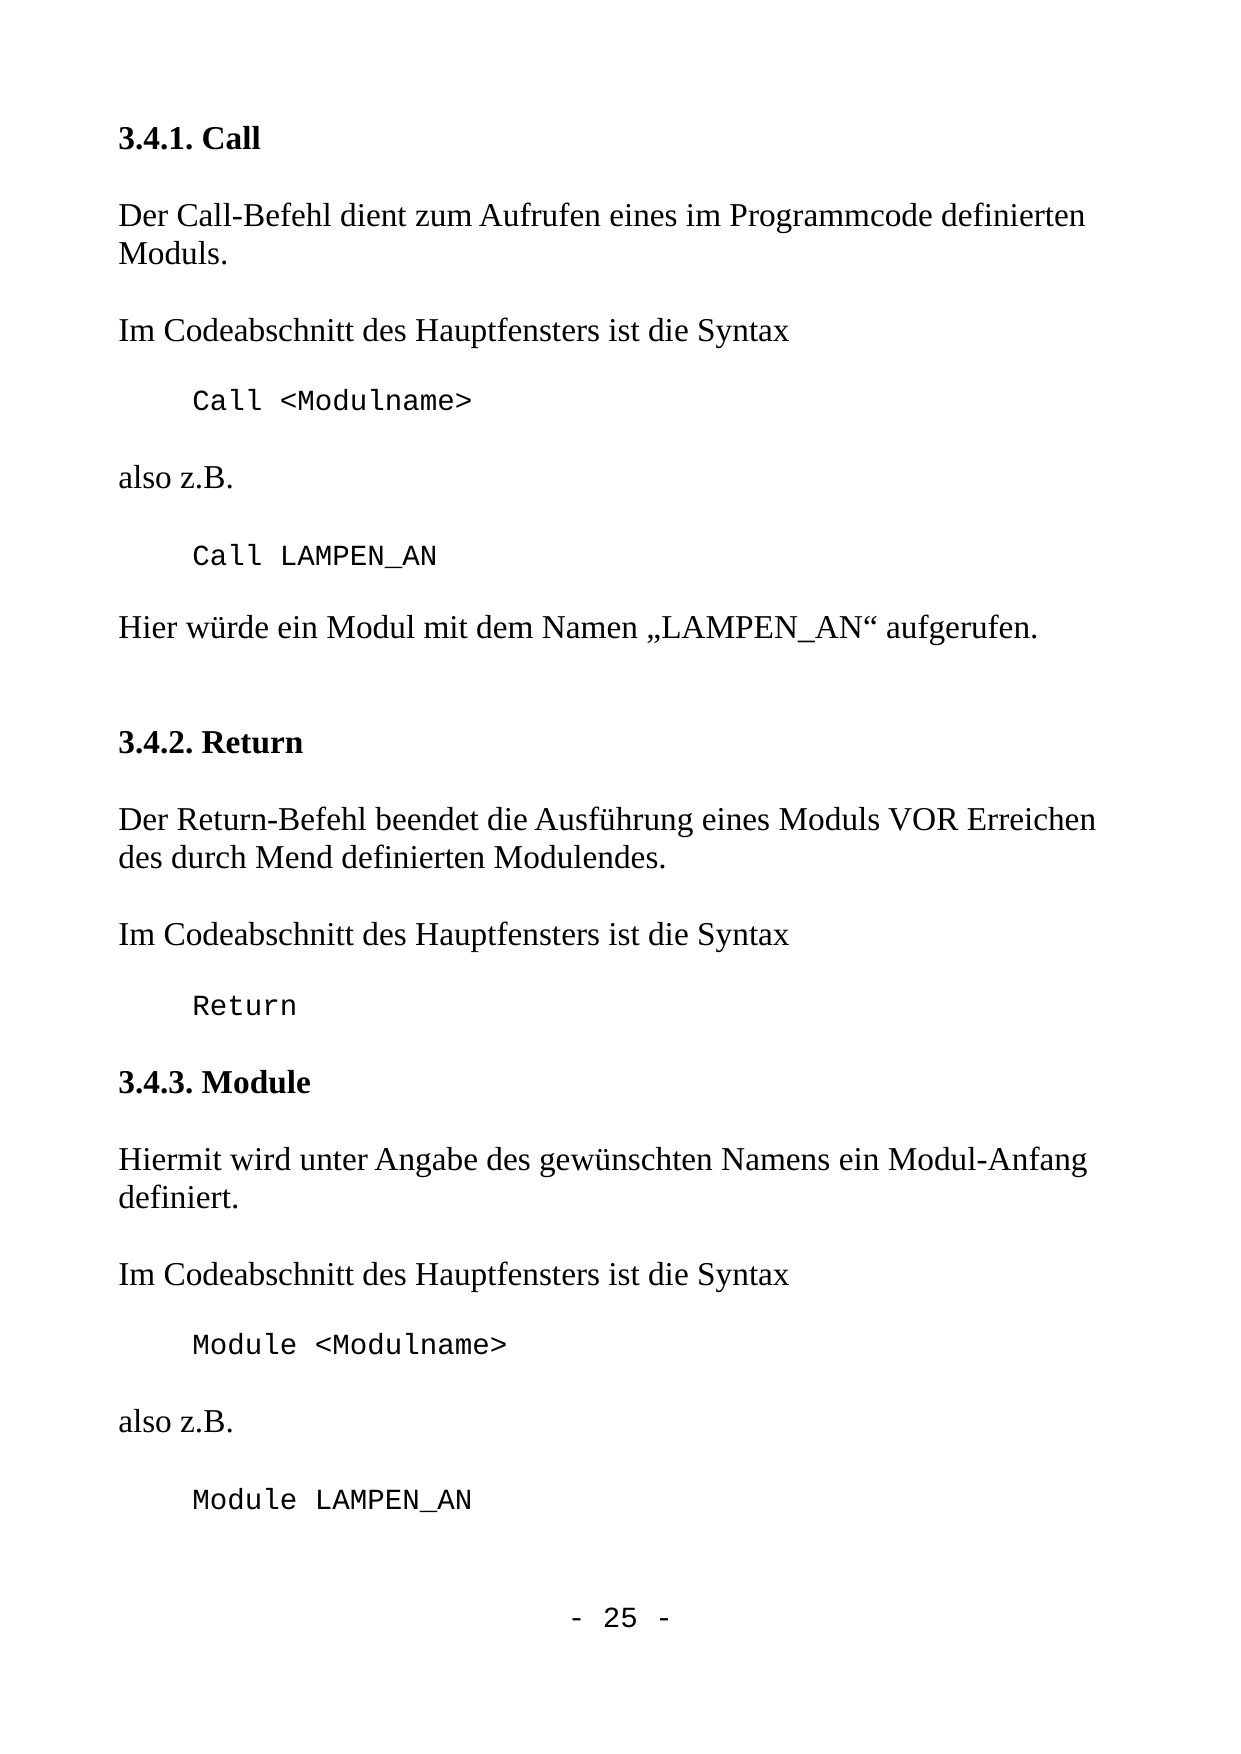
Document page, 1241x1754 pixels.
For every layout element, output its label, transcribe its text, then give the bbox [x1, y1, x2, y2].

text also z.B. [118, 458, 1122, 496]
text 3.4.1. Call [118, 118, 1122, 156]
text 3.4.2. Return [118, 722, 1122, 761]
text Der Return-Befehl beendet die Ausführung eines Moduls VOR Erreichen des durch Mend definierten Modulendes. [118, 799, 1122, 876]
text Call LAMPEN_AN [118, 534, 1122, 574]
text Module <Modulname> [118, 1330, 1122, 1363]
text Hier würde ein Modul mit dem Namen „LAMPEN_AN“ aufgerufen. [118, 607, 1122, 646]
text Im Codeabschnitt des Hauptfensters ist die Syntax [118, 914, 1122, 952]
text Der Call-Befehl dient zum Aufrufen eines im Programmcode definierten Moduls. [118, 195, 1122, 271]
text Im Codeabschnitt des Hauptfensters ist die Syntax [118, 1254, 1122, 1292]
text Hiermit wird unter Angabe des gewünschten Namens ein Modul-Anfang definiert. [118, 1139, 1122, 1215]
text Module LAMPEN_AN [118, 1478, 1122, 1518]
text Call <Modulname> [118, 386, 1122, 419]
text Return [118, 991, 1122, 1024]
text 3.4.3. Module [118, 1062, 1122, 1100]
text also z.B. [118, 1402, 1122, 1440]
text Im Codeabschnitt des Hauptfensters ist die Syntax [118, 310, 1122, 348]
